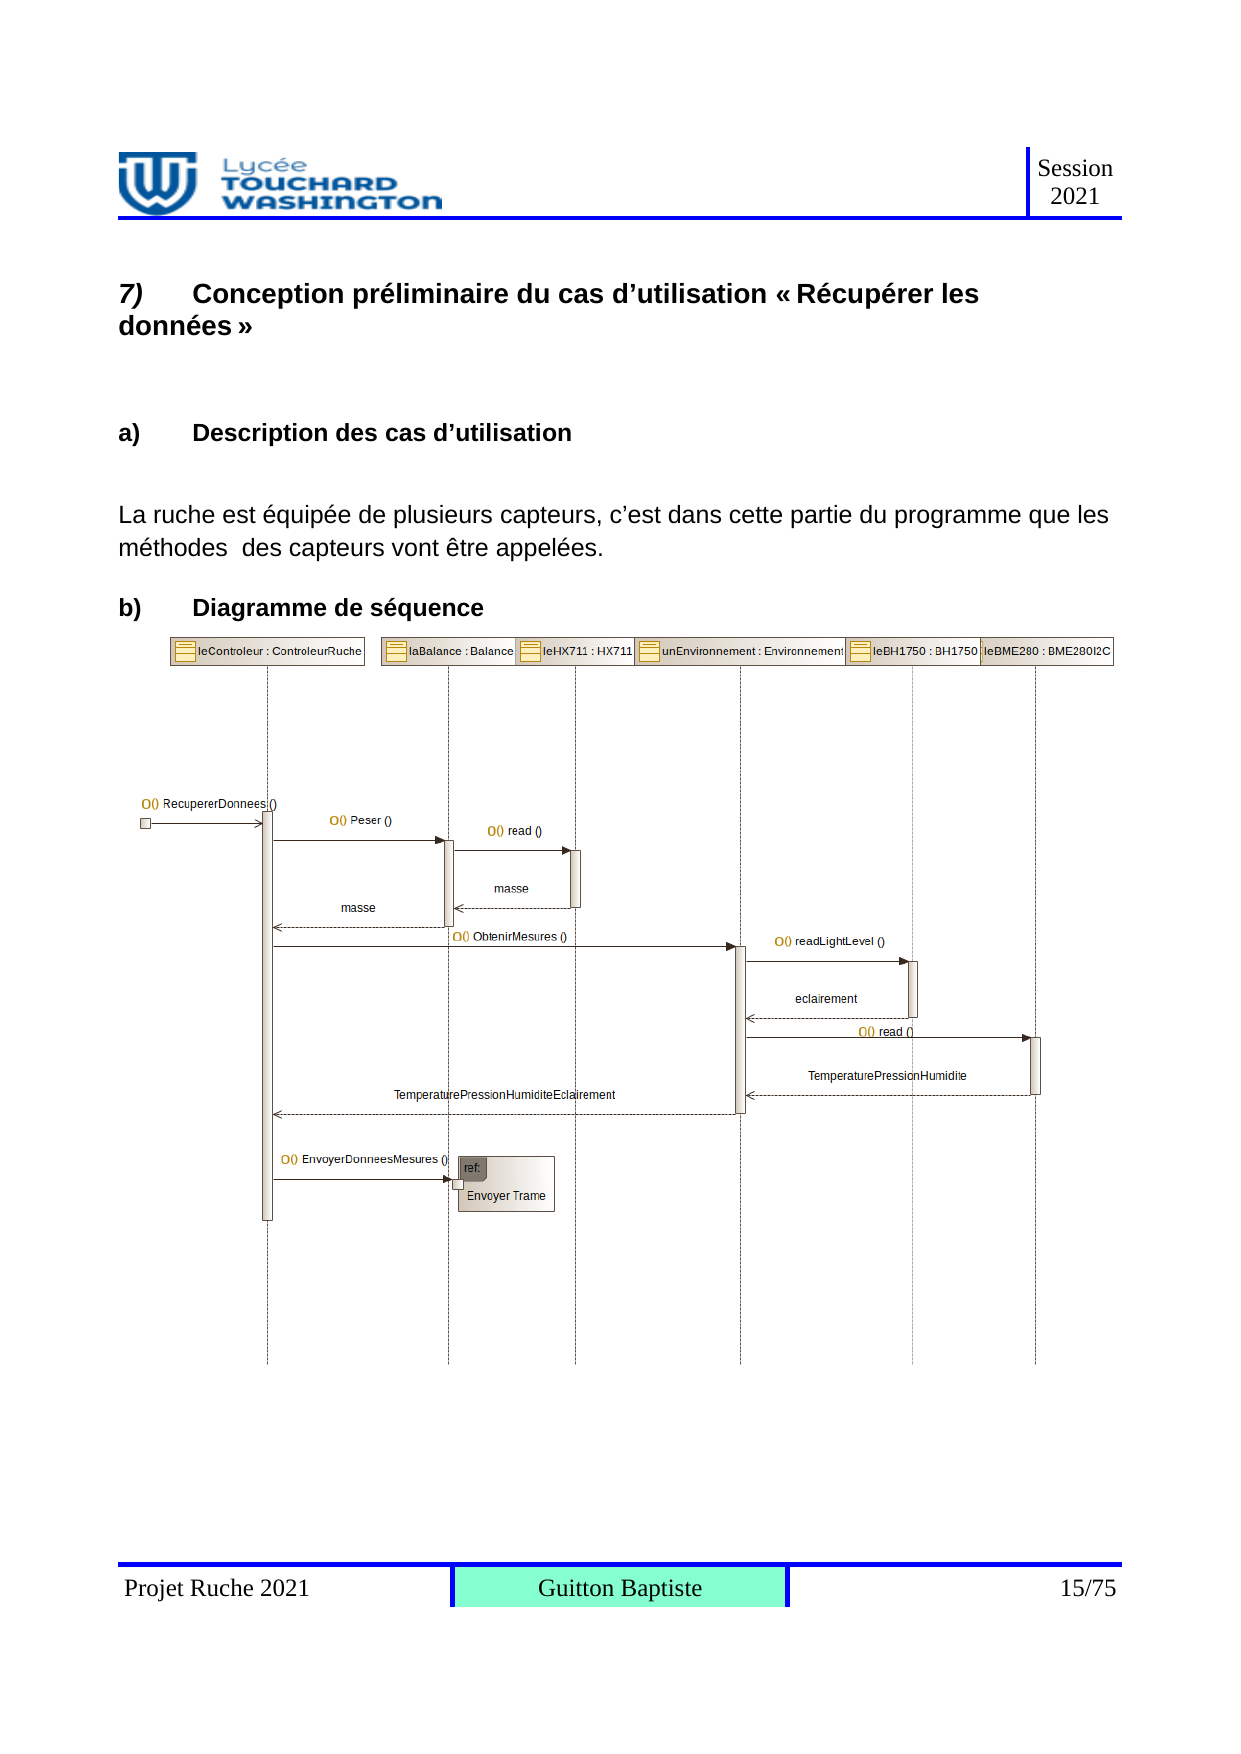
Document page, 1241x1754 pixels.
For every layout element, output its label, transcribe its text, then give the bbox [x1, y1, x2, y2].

text La ruche est équipée de plusieurs capteurs, c’est dans cette partie du programme que les méthodes des capteurs vont être appelées. [118, 500, 1122, 562]
picture [118, 152, 442, 216]
subtitle Diagramme de séquence [118, 593, 1122, 622]
subtitle Description des cas d’utilisation [118, 418, 1122, 446]
subtitle Conception préliminaire du cas d’utilisation « Récupérer les données » [118, 278, 1122, 342]
picture [118, 628, 1123, 1374]
